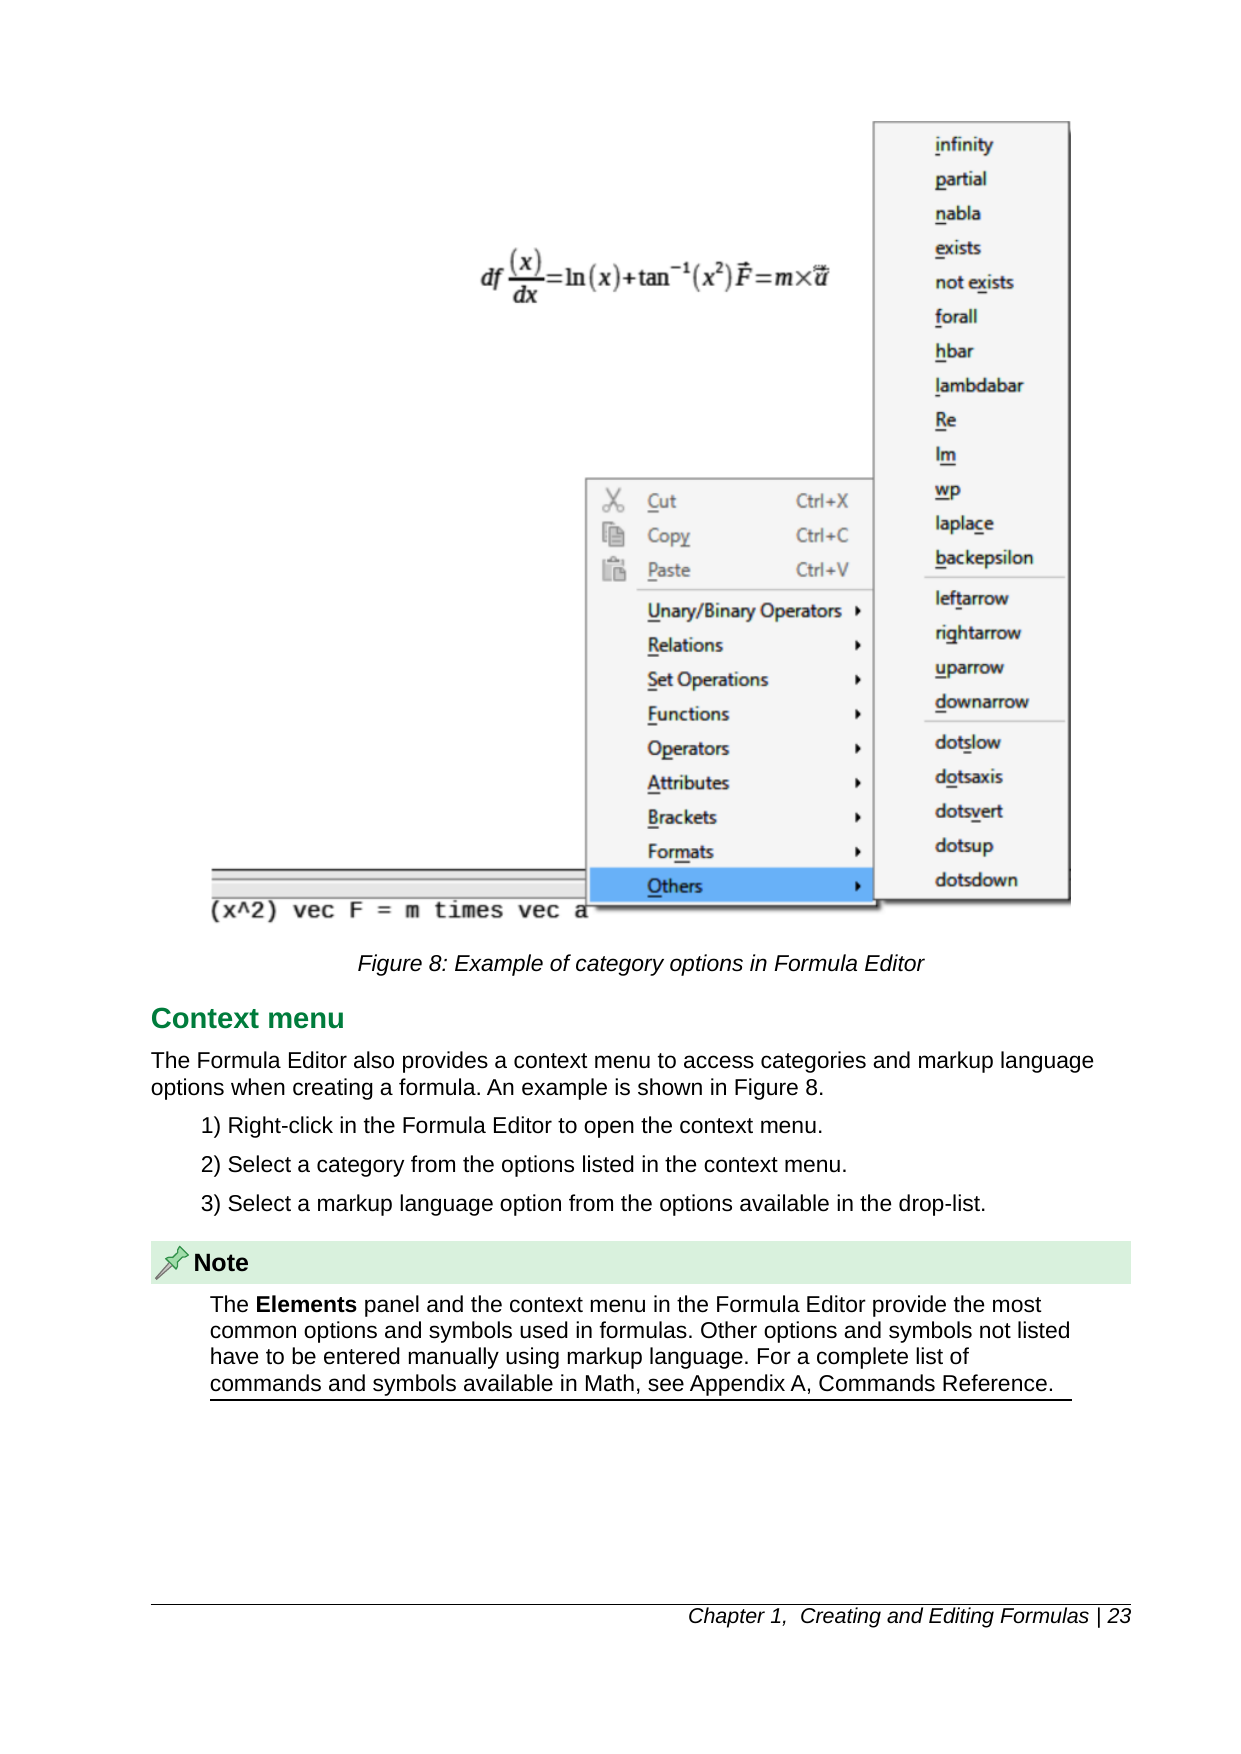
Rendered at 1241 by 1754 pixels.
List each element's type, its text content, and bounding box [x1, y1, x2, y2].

text The Formula Editor also provides a context menu to access categories and markup language options when creating a formula. An example is shown in Figure 8. [151, 1047, 1131, 1100]
list Select a category from the options listed in the context menu. [227, 1151, 1131, 1178]
subtitle Context menu [151, 1001, 1131, 1035]
list Right-click in the Formula Editor to open the context menu. [227, 1112, 1131, 1139]
text The Elements panel and the context menu in the Formula Editor provide the most common options and symbols used in formulas. Other options and symbols not listed have to be entered manually using markup language. For a complete list of commands and symbols available in Math, see Appendix A, Commands Reference. [209, 1291, 1072, 1401]
text Figure 8: Example of category options in Formula Editor [211, 950, 1071, 976]
subtitle Note [151, 1241, 1131, 1284]
list Select a markup language option from the options available in the drop-list. [227, 1190, 1131, 1217]
picture [210, 121, 1071, 938]
